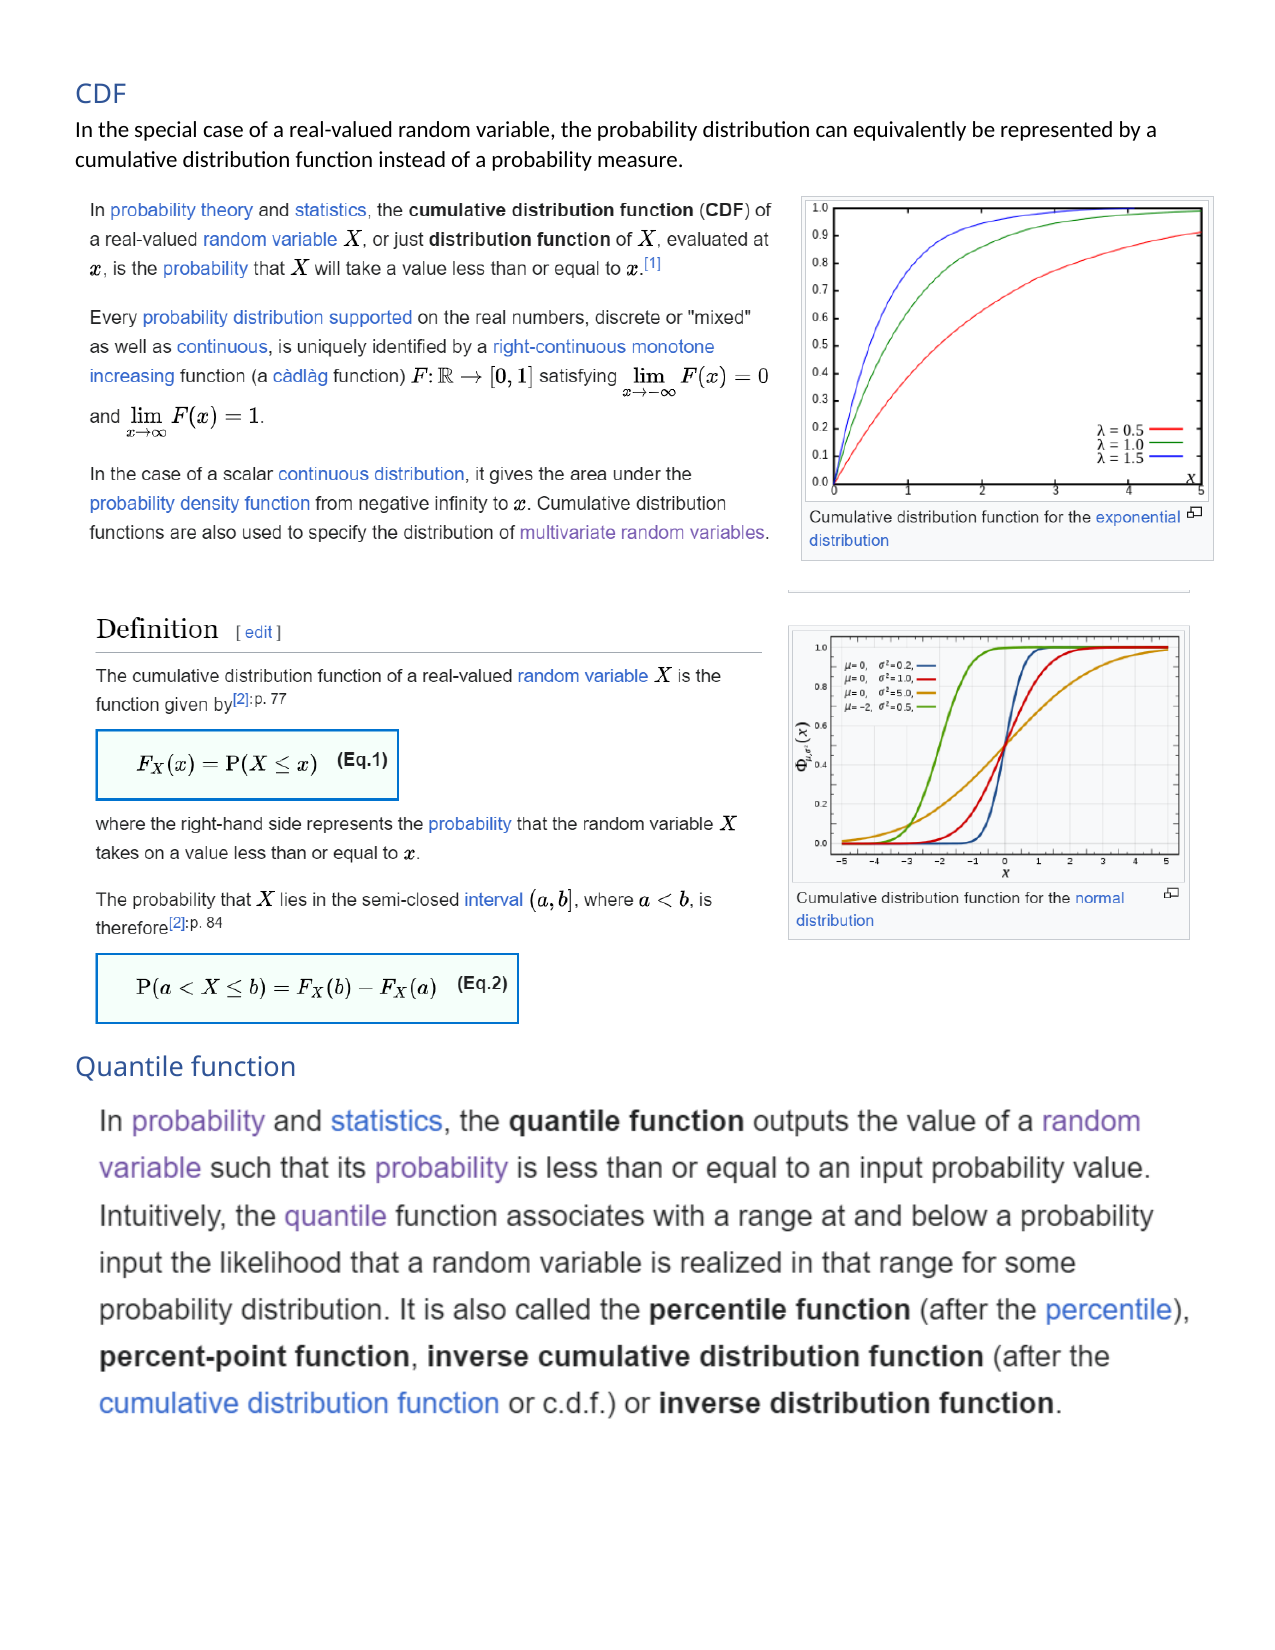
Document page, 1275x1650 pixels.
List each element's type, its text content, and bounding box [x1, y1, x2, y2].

picture [75, 590, 1214, 1029]
subtitle CDF [75, 75, 1200, 112]
picture [75, 191, 1229, 572]
text In the special case of a real-valued random variable, the probability distribution can equivalently be represented by a cumulative distribution function instead of a probability measure. [75, 115, 1200, 173]
subtitle Quantile function [75, 1048, 1200, 1084]
picture [75, 1087, 1200, 1440]
